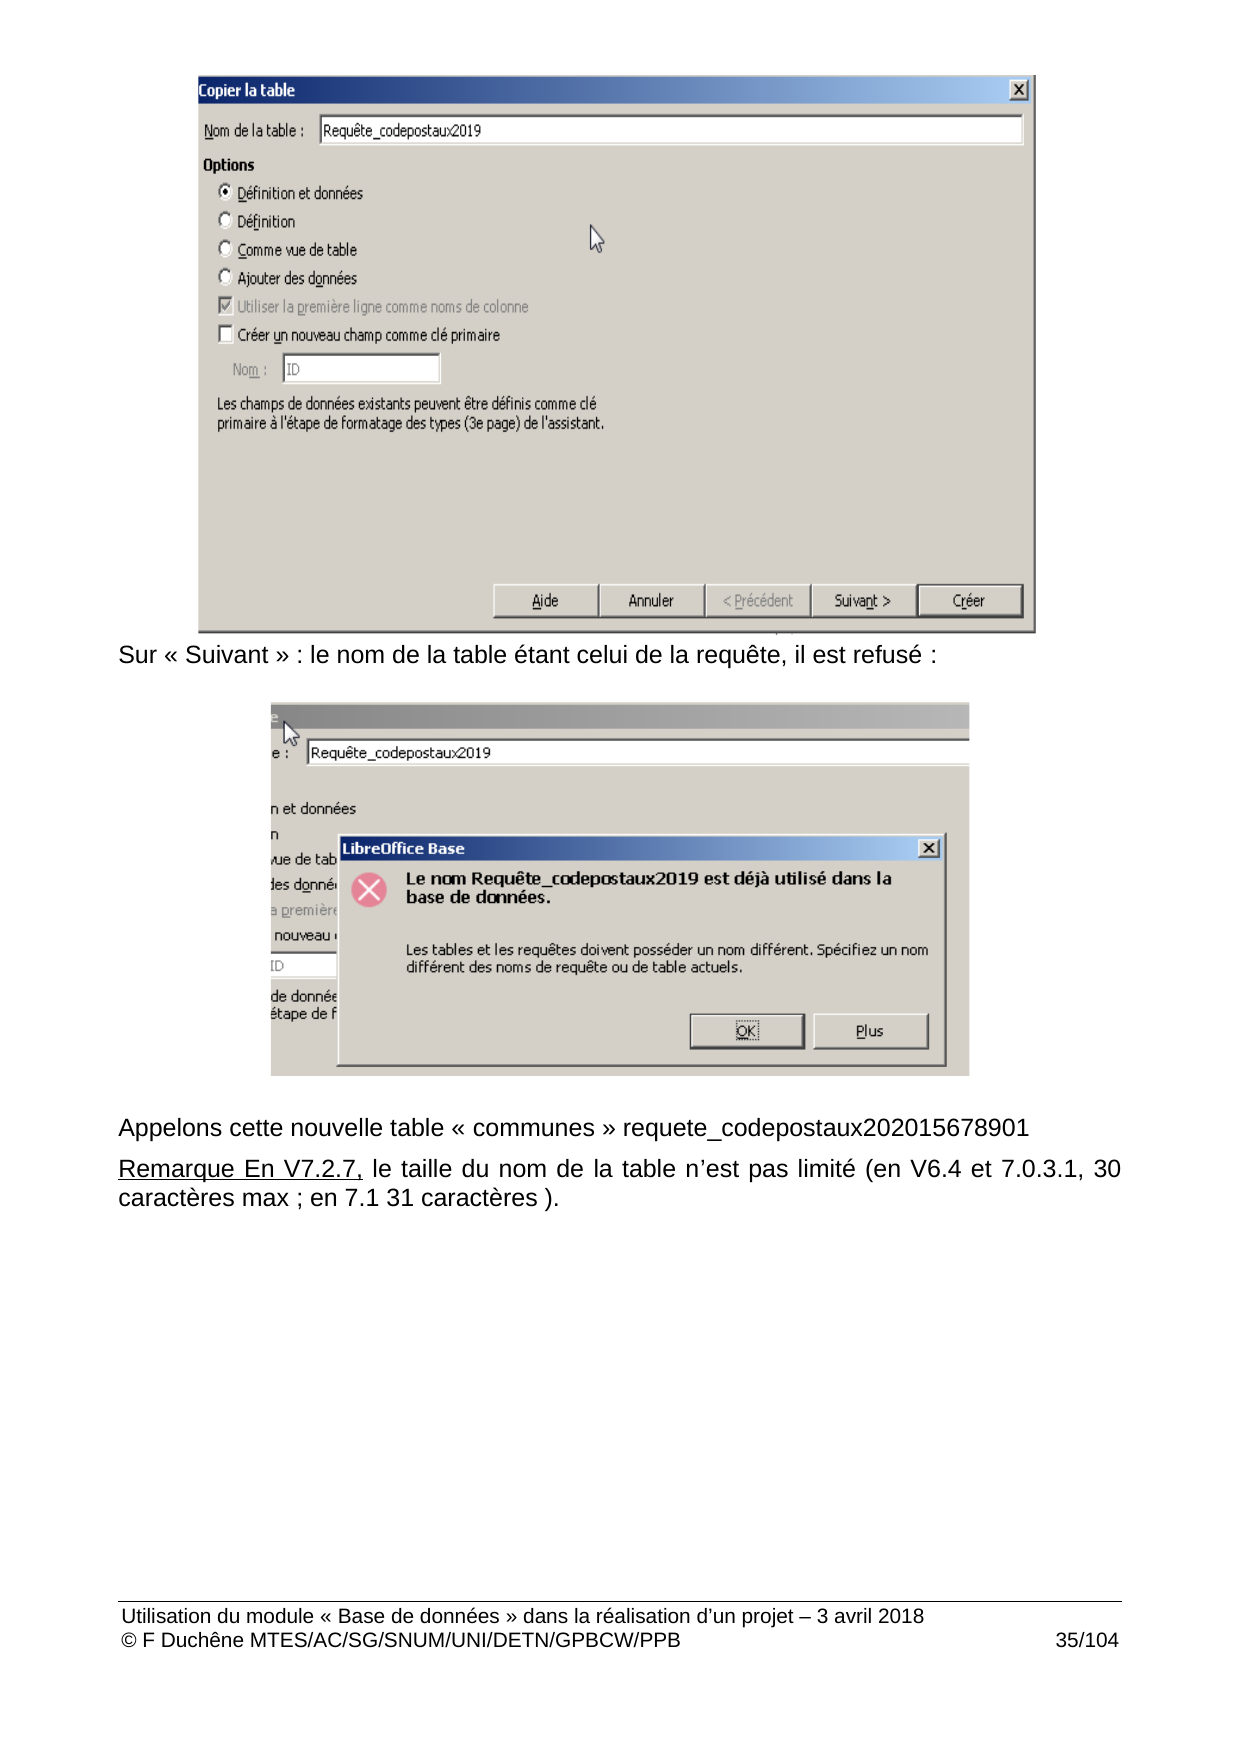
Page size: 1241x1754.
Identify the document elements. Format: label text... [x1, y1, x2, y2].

text Appelons cette nouvelle table « communes » requete_codepostaux202015678901 [118, 1112, 1122, 1141]
text Sur « Suivant » : le nom de la table étant celui de la requête, il est refusé : [118, 640, 1122, 669]
text Remarque En V7.2.7, le taille du nom de la table n’est pas limité (en V6.4 et 7.0.3.1, 30 caractères max ; en 7.1 31 caractères ). [118, 1154, 1122, 1211]
